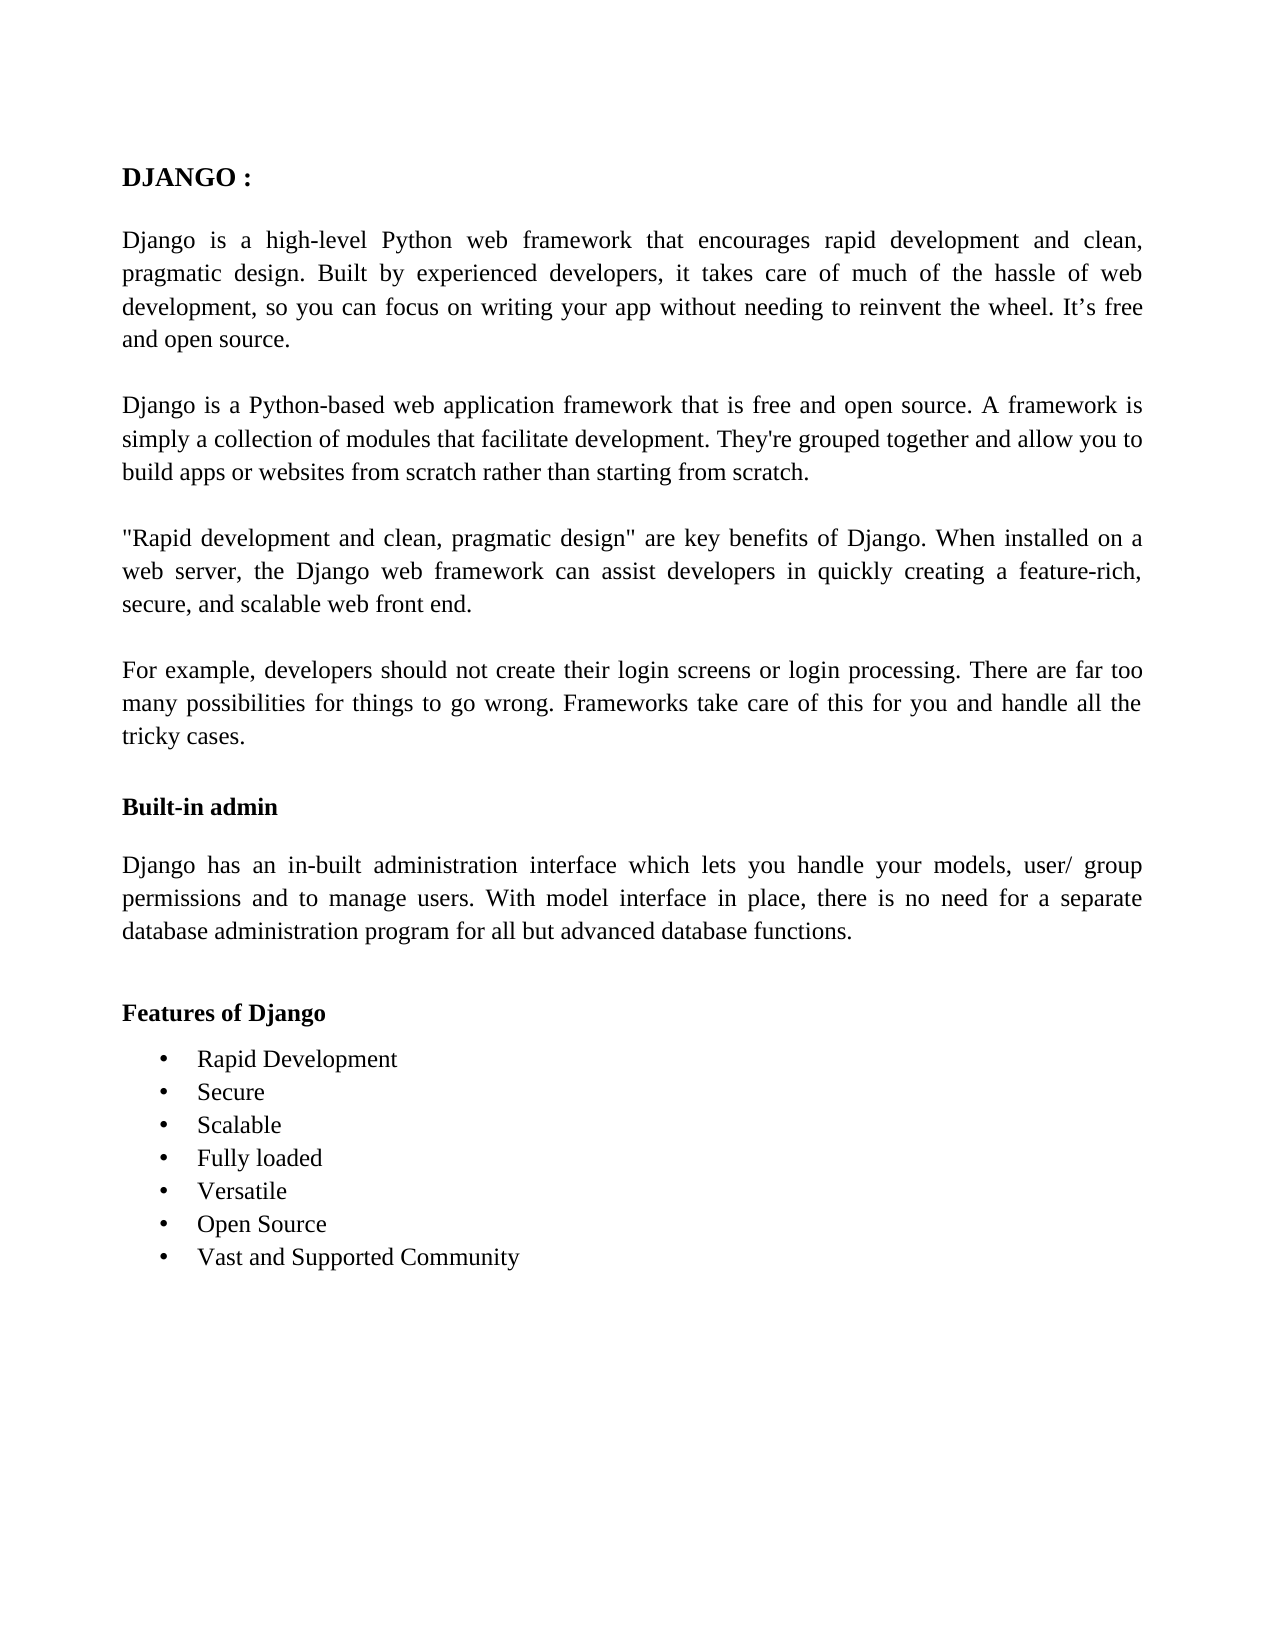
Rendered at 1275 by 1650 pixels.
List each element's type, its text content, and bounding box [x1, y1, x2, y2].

list Fully loaded [159, 1143, 1144, 1172]
text "Rapid development and clean, pragmatic design" are key benefits of Django. When installed on a web server, the Django web framework can assist developers in quickly creating a feature-rich, secure, and scalable web front end. [122, 523, 1144, 617]
list Versatile [159, 1176, 1144, 1205]
list Secure [159, 1077, 1144, 1106]
list Rapid Development [159, 1044, 1144, 1073]
subtitle Features of Django [122, 998, 1144, 1027]
list Scalable [159, 1110, 1144, 1139]
list Open Source [159, 1209, 1144, 1238]
text For example, developers should not create their login screens or login processing. There are far too many possibilities for things to go wrong. Frameworks take care of this for you and handle all the tricky cases. [122, 655, 1144, 749]
text Django is a high-level Python web framework that encourages rapid development and clean, pragmatic design. Built by experienced developers, it takes care of much of the hassle of web development, so you can focus on writing your app without needing to reinvent the wheel. It’s free and open source. [122, 226, 1144, 353]
text DJANGO : [122, 161, 1144, 192]
text Django is a Python-based web application framework that is free and open source. A framework is simply a collection of modules that facilitate development. They're grouped together and allow you to build apps or websites from scratch rather than starting from scratch. [122, 391, 1144, 485]
subtitle Built-in admin [122, 792, 1144, 821]
text Django has an in-built administration interface which lets you handle your models, user/ group permissions and to manage users. With model interface in place, there is no need for a separate database administration program for all but advanced database functions. [122, 850, 1144, 945]
list Vast and Supported Community [159, 1242, 1144, 1271]
